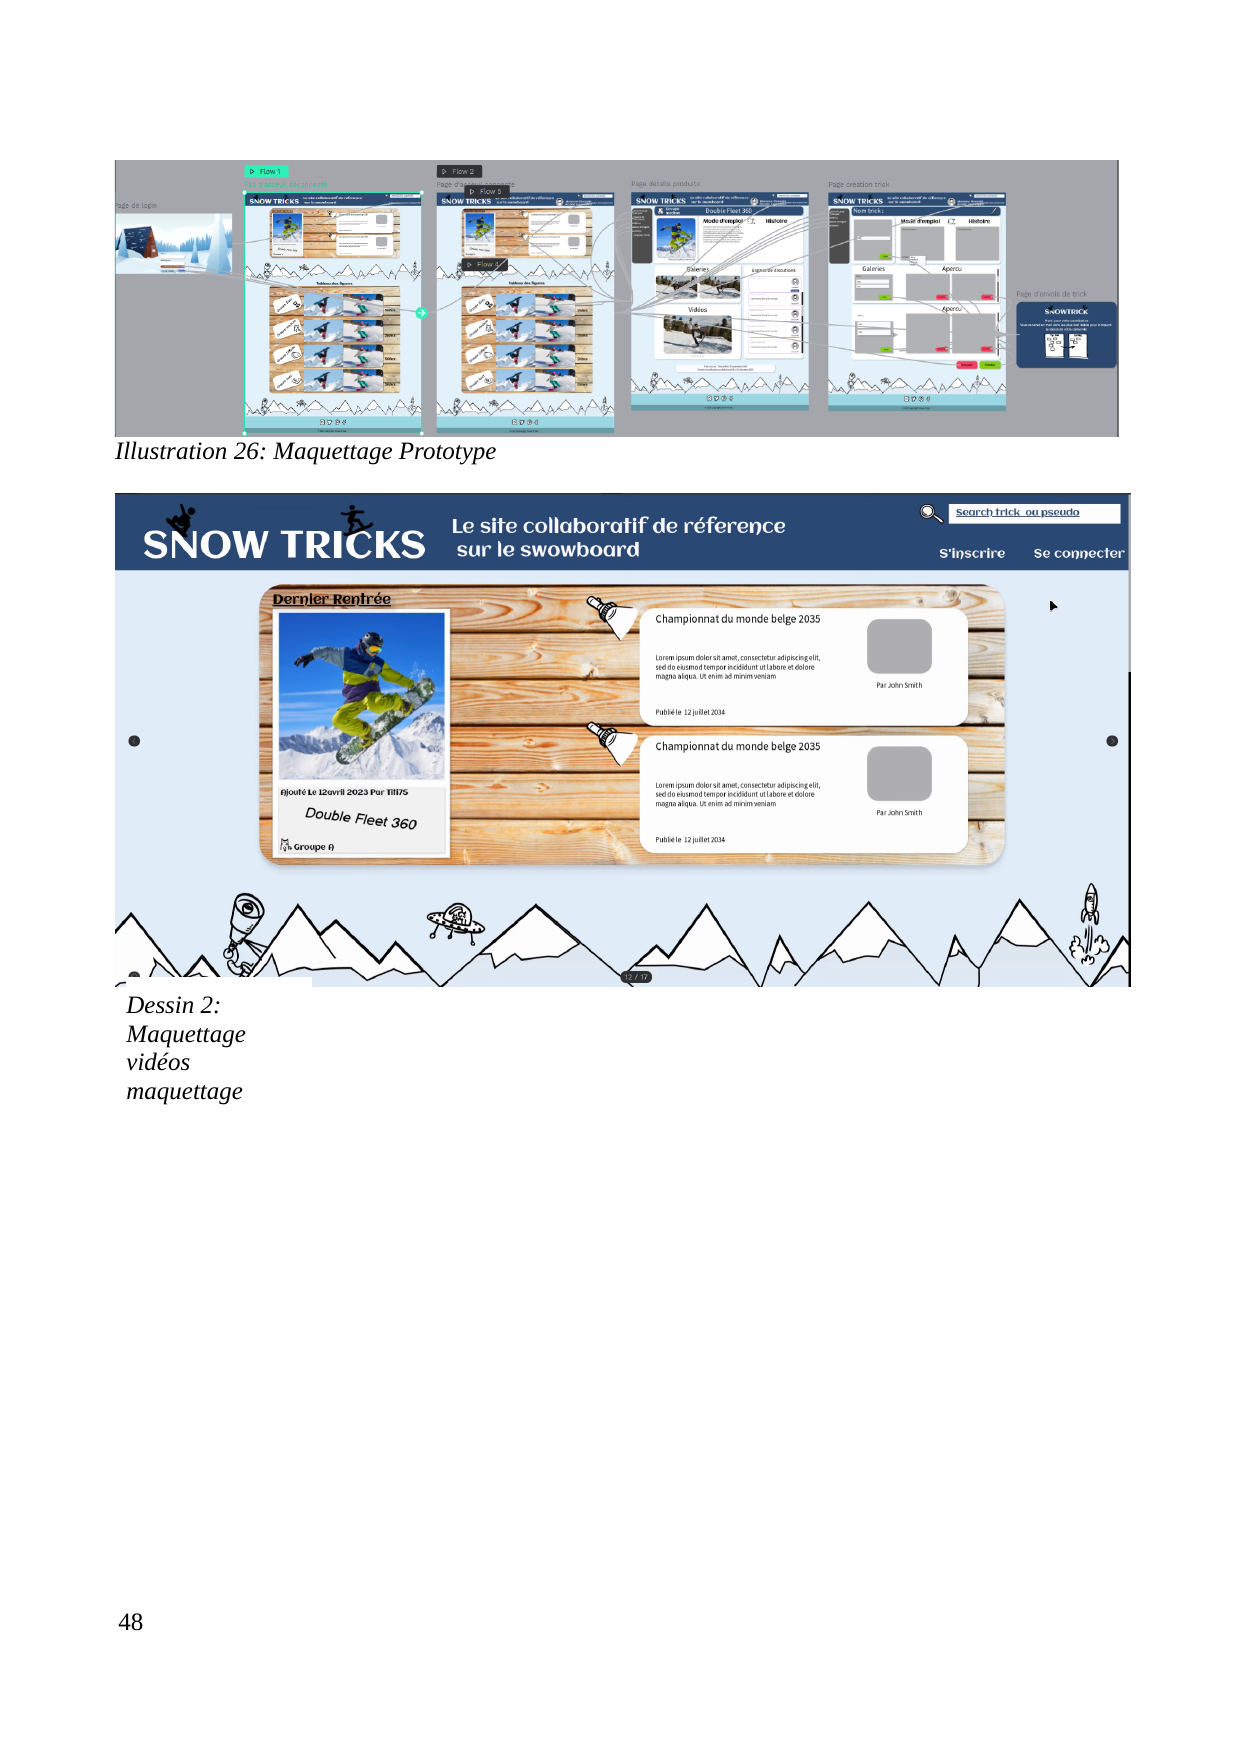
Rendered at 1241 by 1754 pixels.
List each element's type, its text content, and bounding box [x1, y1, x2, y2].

picture [114, 160, 1119, 437]
text Illustration 26: Maquettage Prototype [115, 437, 1119, 465]
text Dessin 2: Maquettage vidéos maquettage [126, 990, 312, 1105]
